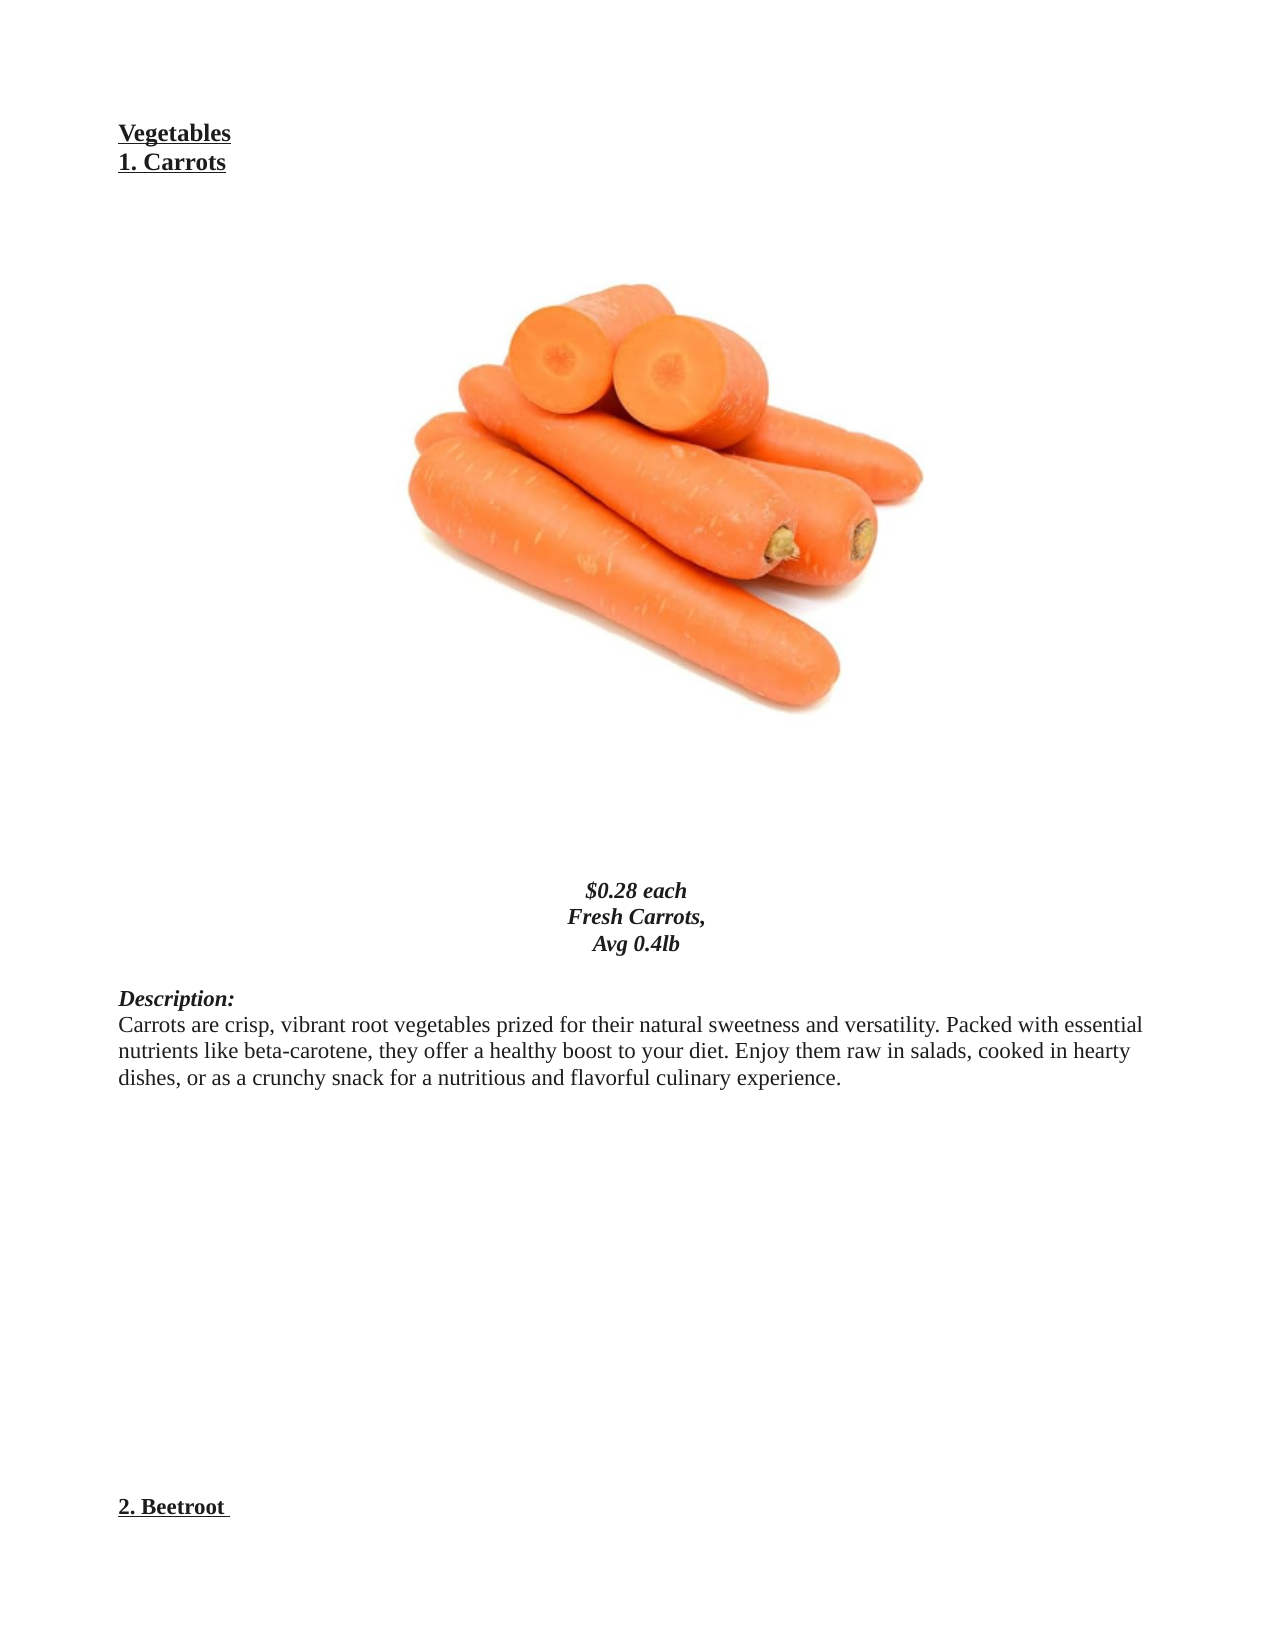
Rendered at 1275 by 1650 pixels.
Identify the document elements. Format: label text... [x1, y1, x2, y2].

text Avg 0.4lb [118, 930, 1157, 956]
text Carrots are crisp, vibrant root vegetables prized for their natural sweetness and versatility. Packed with essential nutrients like beta-carotene, they offer a healthy boost to your diet. Enjoy them raw in salads, cooked in hearty dishes, or as a crunchy snack for a nutritious and flavorful culinary experience. [118, 1011, 1157, 1090]
picture [371, 204, 943, 734]
text $0.28 each [118, 877, 1157, 903]
text 1. Carrots [118, 147, 1157, 176]
text Vegetables [118, 118, 1157, 147]
text Fresh Carrots, [118, 903, 1157, 930]
text Description: [118, 985, 1157, 1011]
text 2. Beetroot [118, 1493, 1157, 1519]
